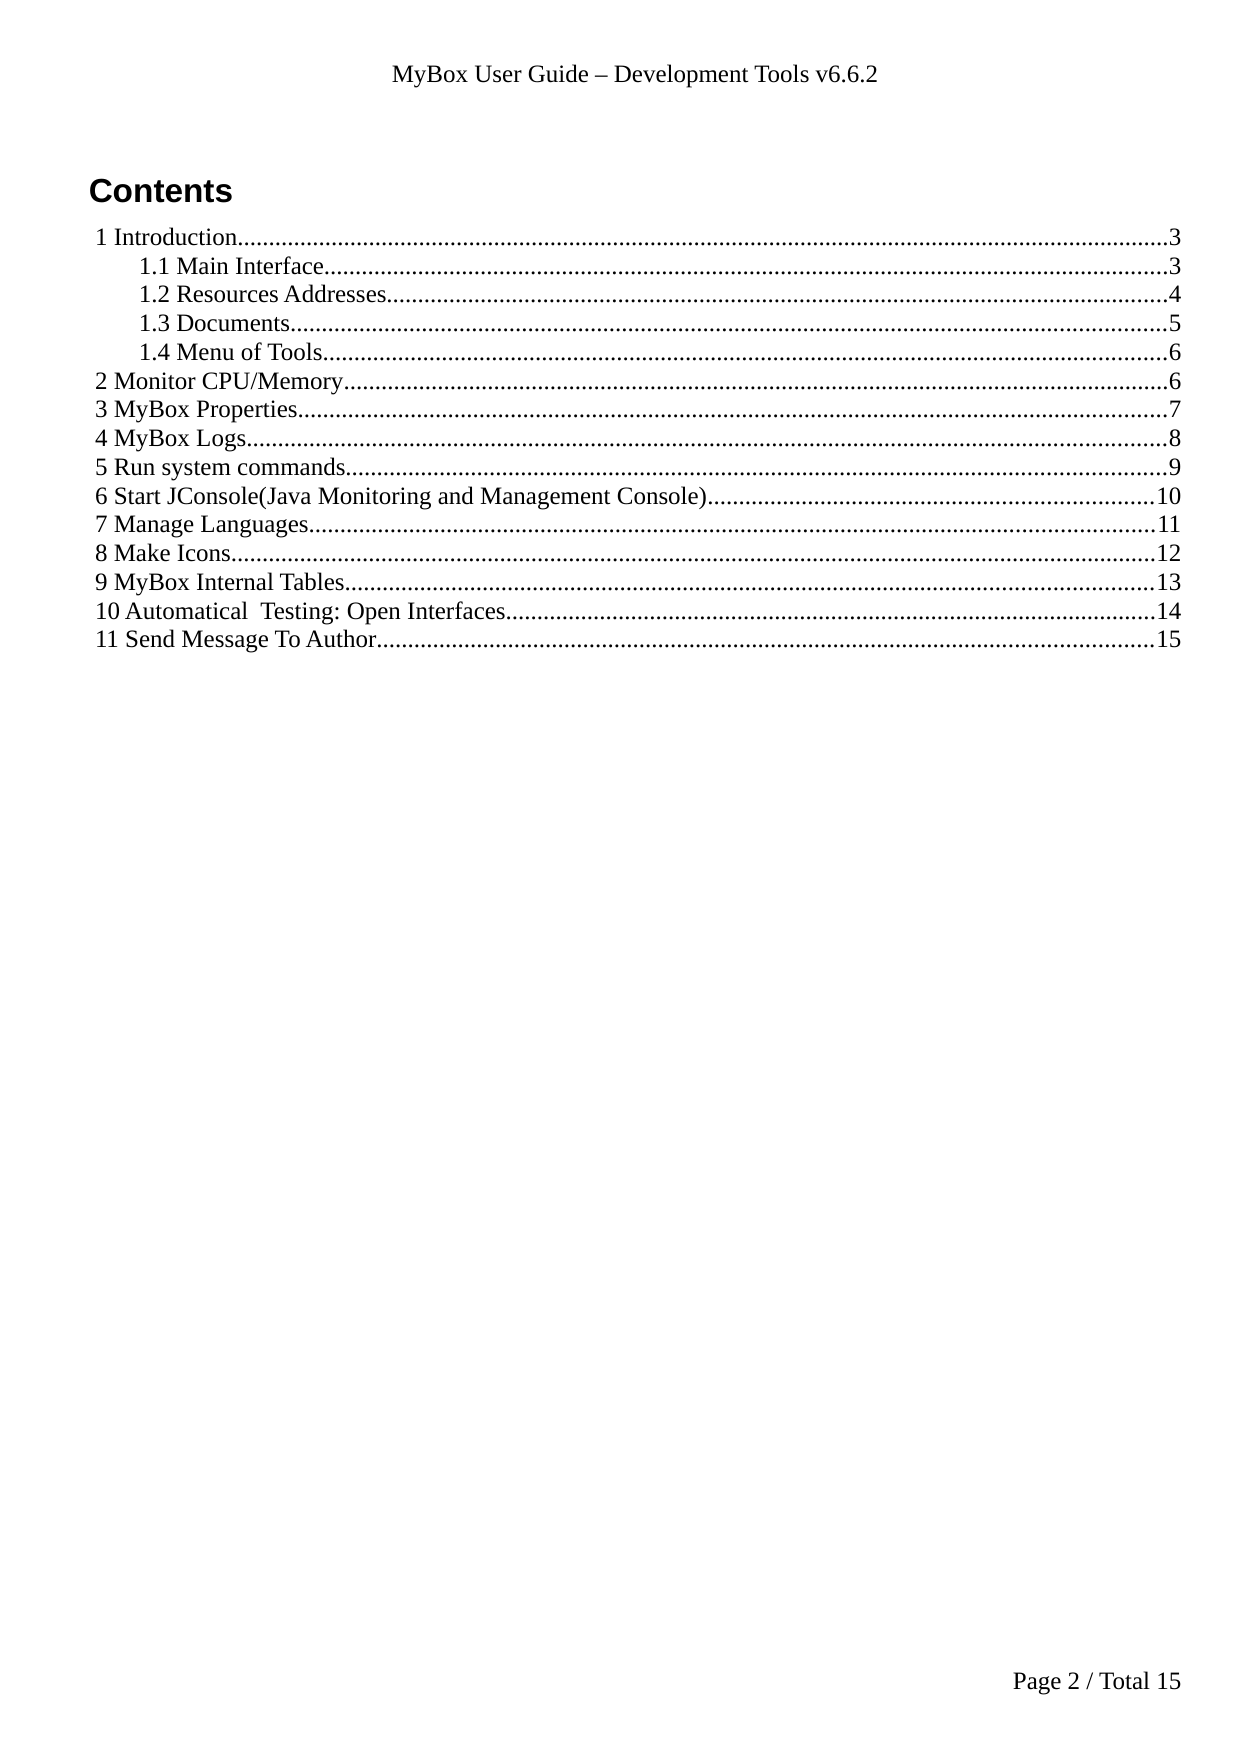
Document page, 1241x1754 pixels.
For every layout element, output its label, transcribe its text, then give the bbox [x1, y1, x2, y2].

text 1.2 Resources Addresses 4 [132, 279, 1181, 308]
text 11 Send Message To Author 15 [88, 624, 1181, 653]
text 6 Start JConsole(Java Monitoring and Management Console) 10 [88, 481, 1181, 509]
text 9 MyBox Internal Tables 13 [88, 567, 1181, 596]
subtitle Contents [88, 171, 1181, 209]
text 4 MyBox Logs 8 [88, 423, 1181, 452]
text 3 MyBox Properties 7 [88, 394, 1181, 423]
text 2 Monitor CPU/Memory 6 [88, 366, 1181, 394]
text 10 Automatical Testing: Open Interfaces 14 [88, 596, 1181, 624]
text 5 Run system commands 9 [88, 452, 1181, 481]
text 1 Introduction 3 [88, 222, 1181, 251]
text 1.1 Main Interface 3 [132, 251, 1181, 279]
text 1.3 Documents 5 [132, 308, 1181, 337]
text 7 Manage Languages 11 [88, 509, 1181, 538]
text 1.4 Menu of Tools 6 [132, 337, 1181, 366]
text 8 Make Icons 12 [88, 538, 1181, 567]
